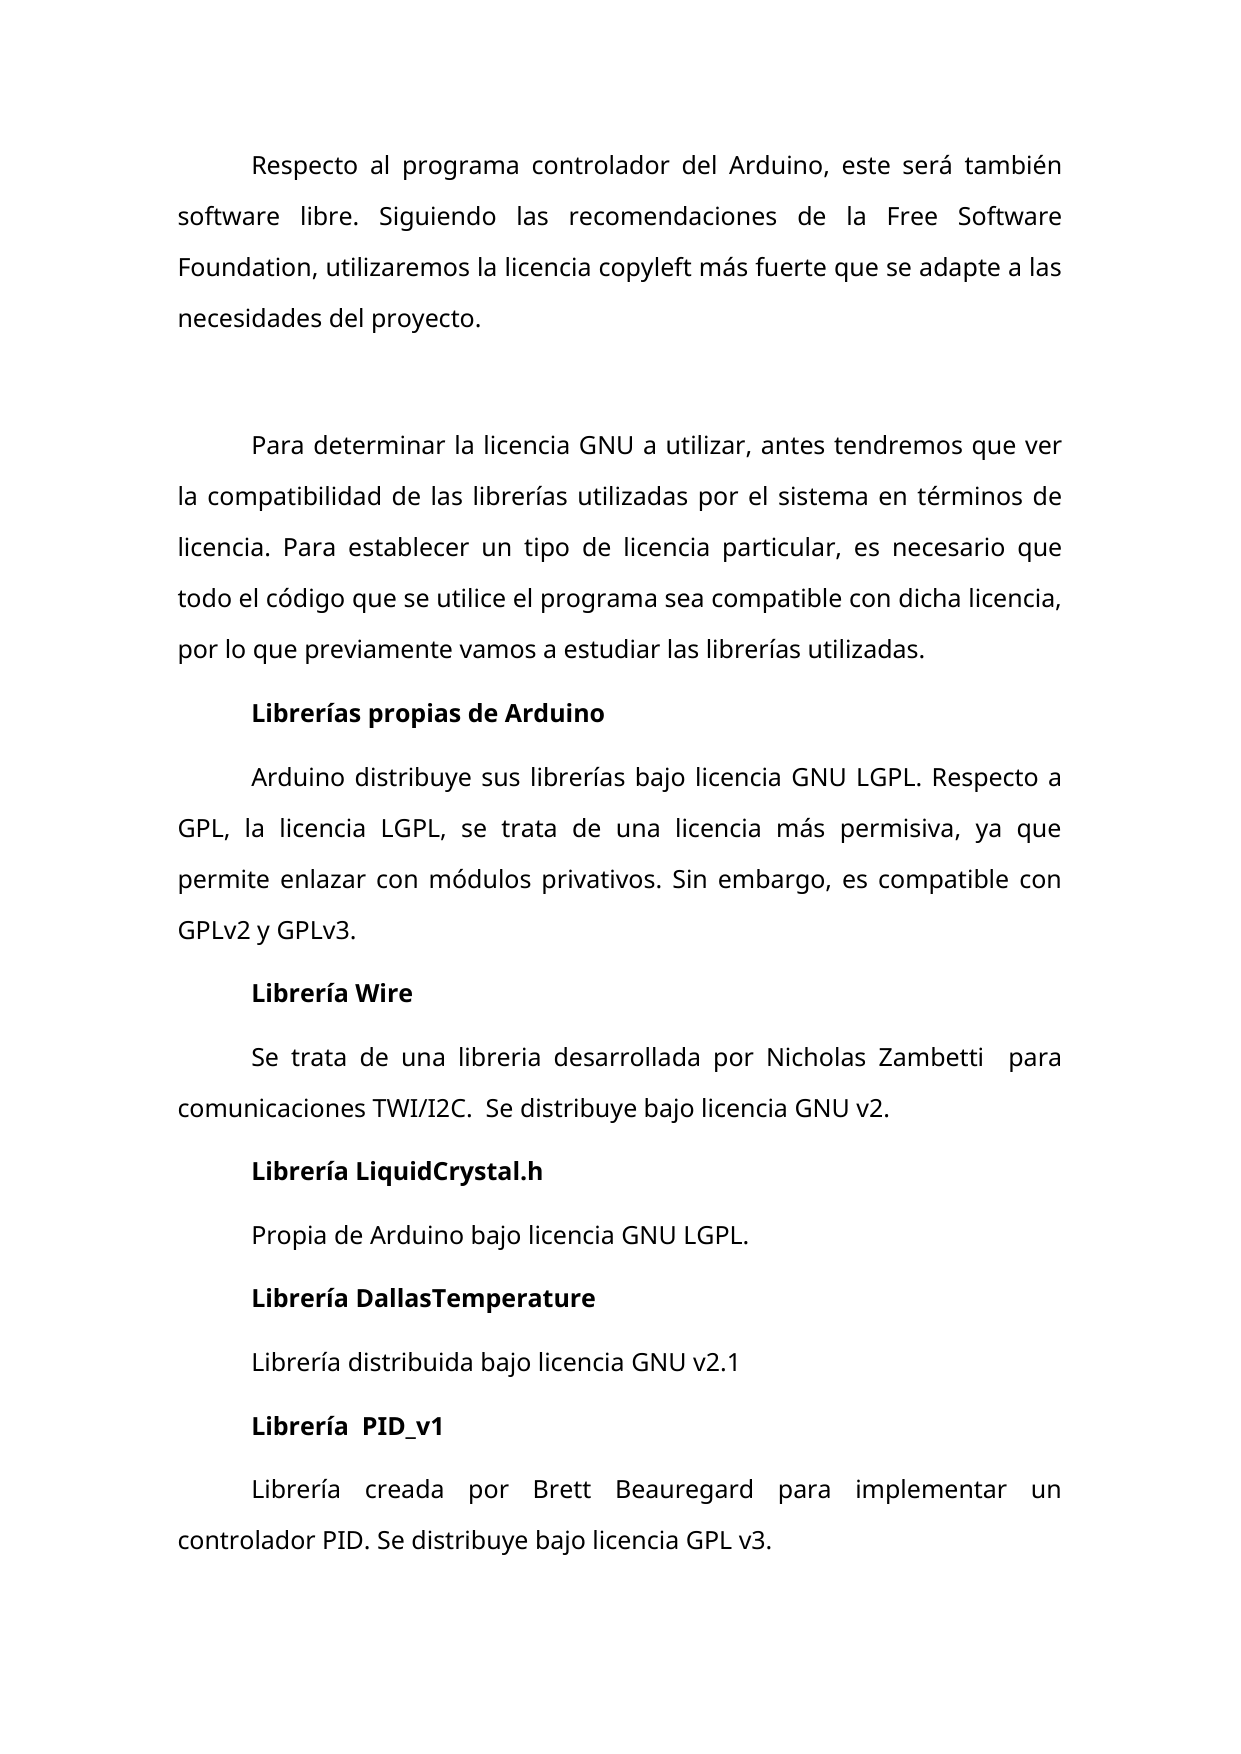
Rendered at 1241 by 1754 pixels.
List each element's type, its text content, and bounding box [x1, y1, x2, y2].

text Se trata de una libreria desarrollada por Nicholas Zambetti para comunicaciones TWI/I2C. Se distribuye bajo licencia GNU v2. [177, 1039, 1063, 1124]
text Librería LiquidCrystal.h [177, 1154, 1063, 1188]
text Librería PID_v1 [177, 1408, 1063, 1442]
text Respecto al programa controlador del Arduino, este será también software libre. Siguiendo las recomendaciones de la Free Software Foundation, utilizaremos la licencia copyleft más fuerte que se adapte a las necesidades del proyecto. [177, 148, 1063, 335]
text Arduino distribuye sus librerías bajo licencia GNU LGPL. Respecto a GPL, la licencia LGPL, se trata de una licencia más permisiva, ya que permite enlazar con módulos privativos. Sin embargo, es compatible con GPLv2 y GPLv3. [177, 759, 1063, 946]
text Propia de Arduino bajo licencia GNU LGPL. [177, 1217, 1063, 1252]
text Librería DallasTemperature [177, 1281, 1063, 1315]
text Para determinar la licencia GNU a utilizar, antes tendremos que ver la compatibilidad de las librerías utilizadas por el sistema en términos de licencia. Para establecer un tipo de licencia particular, es necesario que todo el código que se utilice el programa sea compatible con dicha licencia, por lo que previamente vamos a estudiar las librerías utilizadas. [177, 428, 1063, 666]
text Librerías propias de Arduino [177, 696, 1063, 730]
text Librería distribuida bajo licencia GNU v2.1 [177, 1344, 1063, 1379]
text Librería Wire [177, 976, 1063, 1010]
text Librería creada por Brett Beauregard para implementar un controlador PID. Se distribuye bajo licencia GPL v3. [177, 1472, 1063, 1557]
